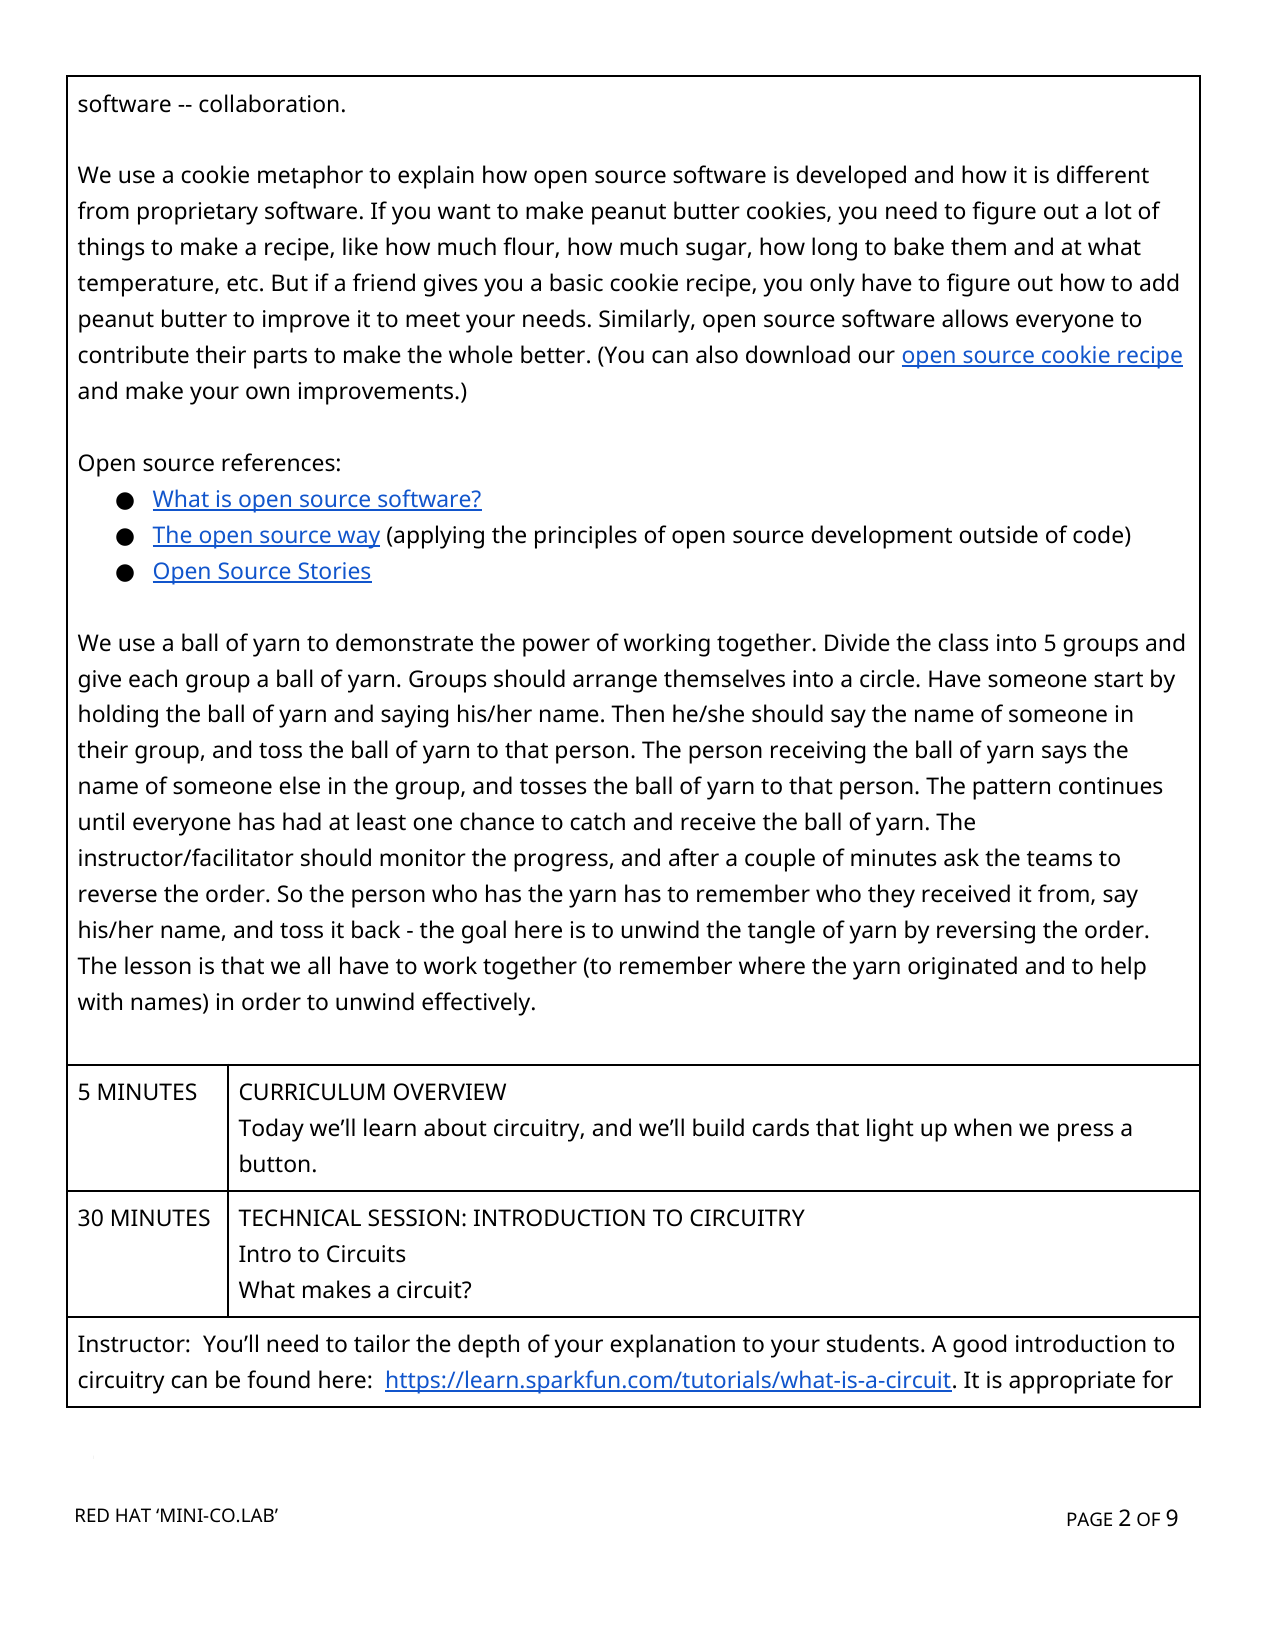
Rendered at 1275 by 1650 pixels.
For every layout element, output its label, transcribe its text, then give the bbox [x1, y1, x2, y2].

table_cell 30 MINUTES [68, 1192, 227, 1316]
table_cell CURRICULUM OVERVIEW Today we’ll learn about circuitry, and we’ll build cards that light up when we press a button. [229, 1066, 1199, 1189]
table_cell TECHNICAL SESSION: INTRODUCTION TO CIRCUITRY Intro to Circuits What makes a circuit? [229, 1192, 1199, 1316]
table_cell Instructor: You’ll need to tailor the depth of your explanation to your students. A good introduction to circuitry can be found here: https://learn.sparkfun.com/tutorials/what-is-a-circuit. It is appropriate for [68, 1318, 1199, 1406]
table_cell 5 MINUTES [68, 1066, 227, 1189]
table_cell software -- collaboration. We use a cookie metaphor to explain how open source software is developed and how it is different from proprietary software. If you want to make peanut butter cookies, you need to figure out a lot of things to make a recipe, like how much flour, how much sugar, how long to bake them and at what temperature, etc. But if a friend gives you a basic cookie recipe, you only have to figure out how to add peanut butter to improve it to meet your needs. Similarly, open source software allows everyone to contribute their parts to make the whole better. (You can also download our open source cookie recipe and make your own improvements.) Open source references: What is open source software? The open source way (applying the principles of open source development outside of code) Open Source Stories We use a ball of yarn to demonstrate the power of working together. Divide the class into 5 groups and give each group a ball of yarn. Groups should arrange themselves into a circle. Have someone start by holding the ball of yarn and saying his/her name. Then he/she should say the name of someone in their group, and toss the ball of yarn to that person. The person receiving the ball of yarn says the name of someone else in the group, and tosses the ball of yarn to that person. The pattern continues until everyone has had at least one chance to catch and receive the ball of yarn. The instructor/facilitator should monitor the progress, and after a couple of minutes ask the teams to reverse the order. So the person who has the yarn has to remember who they received it from, say his/her name, and toss it back - the goal here is to unwind the tangle of yarn by reversing the order. The lesson is that we all have to work together (to remember where the yarn originated and to help with names) in order to unwind effectively. [68, 77, 1199, 1063]
